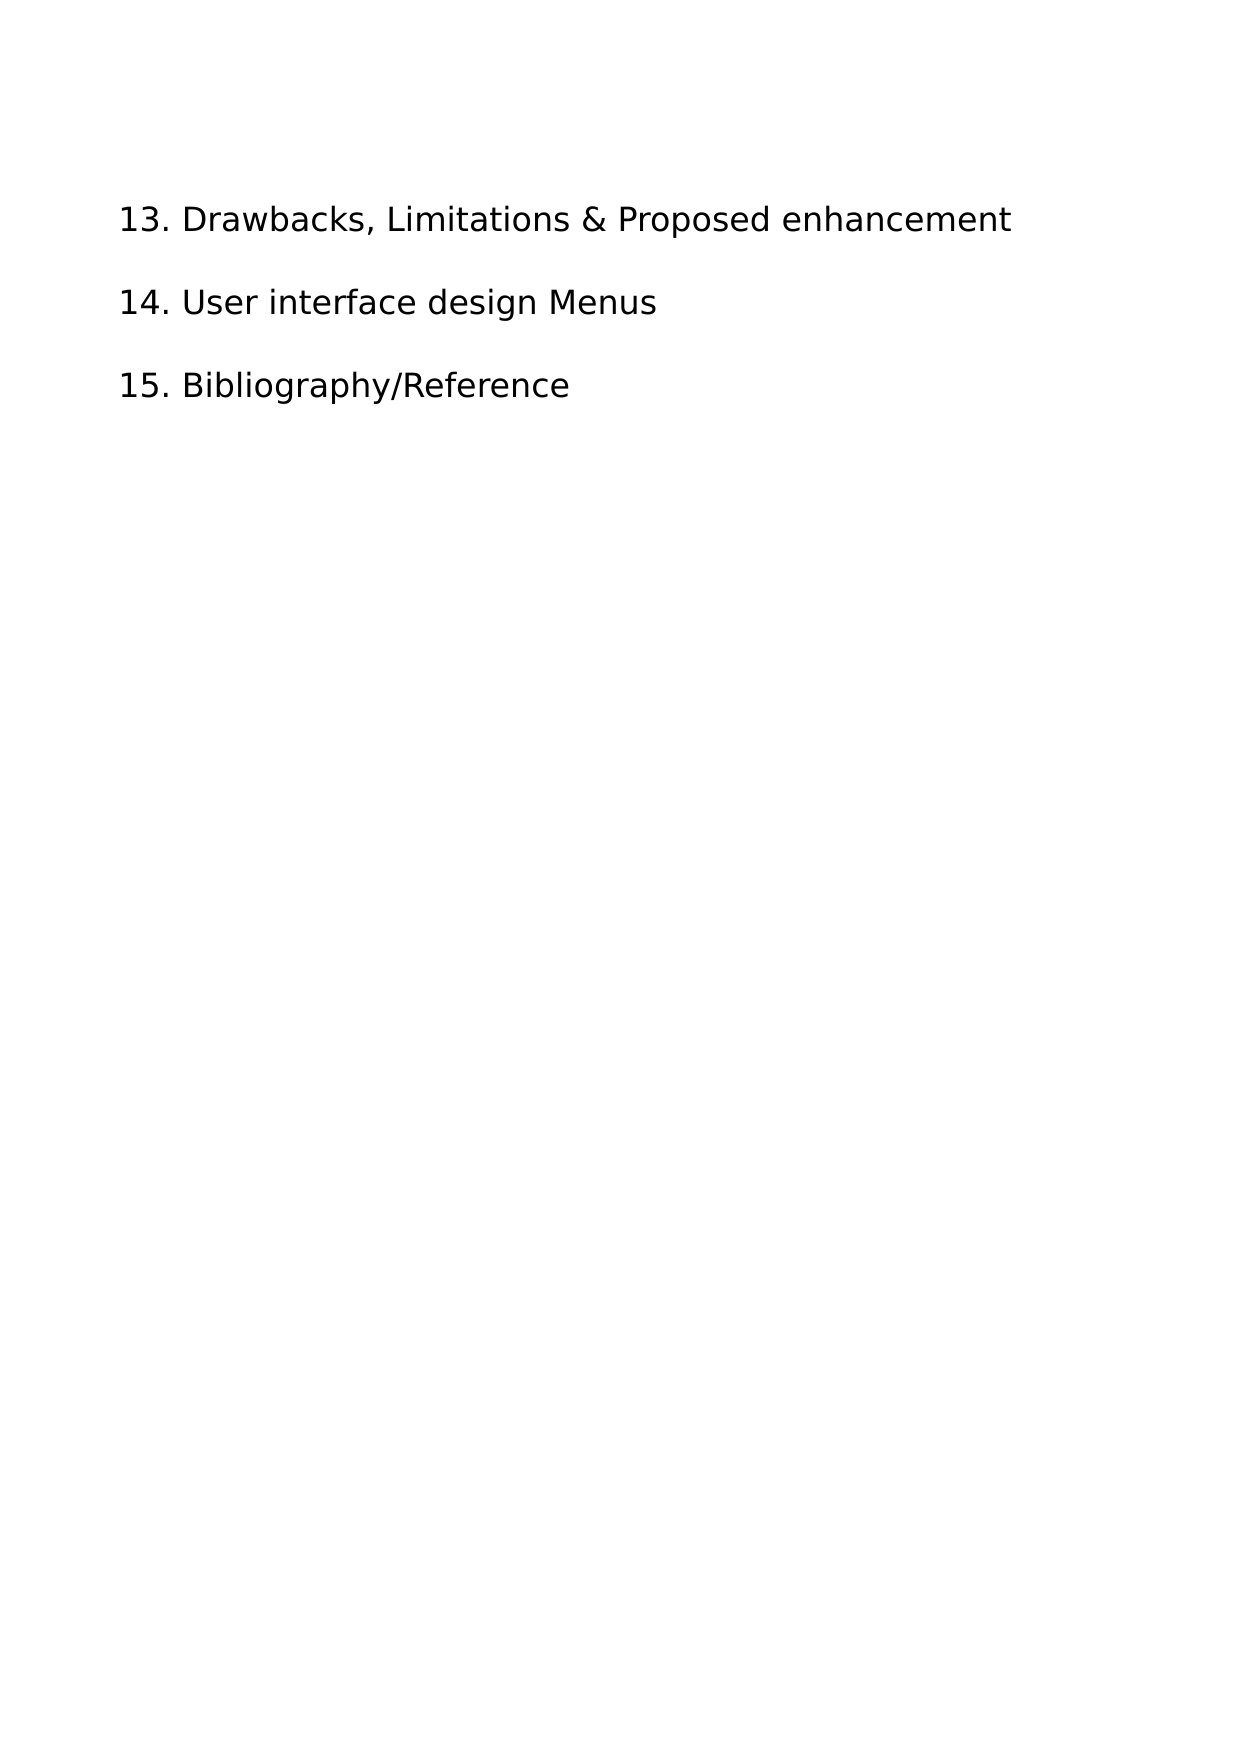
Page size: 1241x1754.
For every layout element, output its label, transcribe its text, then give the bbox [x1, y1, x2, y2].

text 13. Drawbacks, Limitations & Proposed enhancement [118, 201, 1122, 240]
text 14. User interface design Menus [118, 283, 1122, 322]
text 15. Bibliography/Reference [118, 366, 1122, 405]
